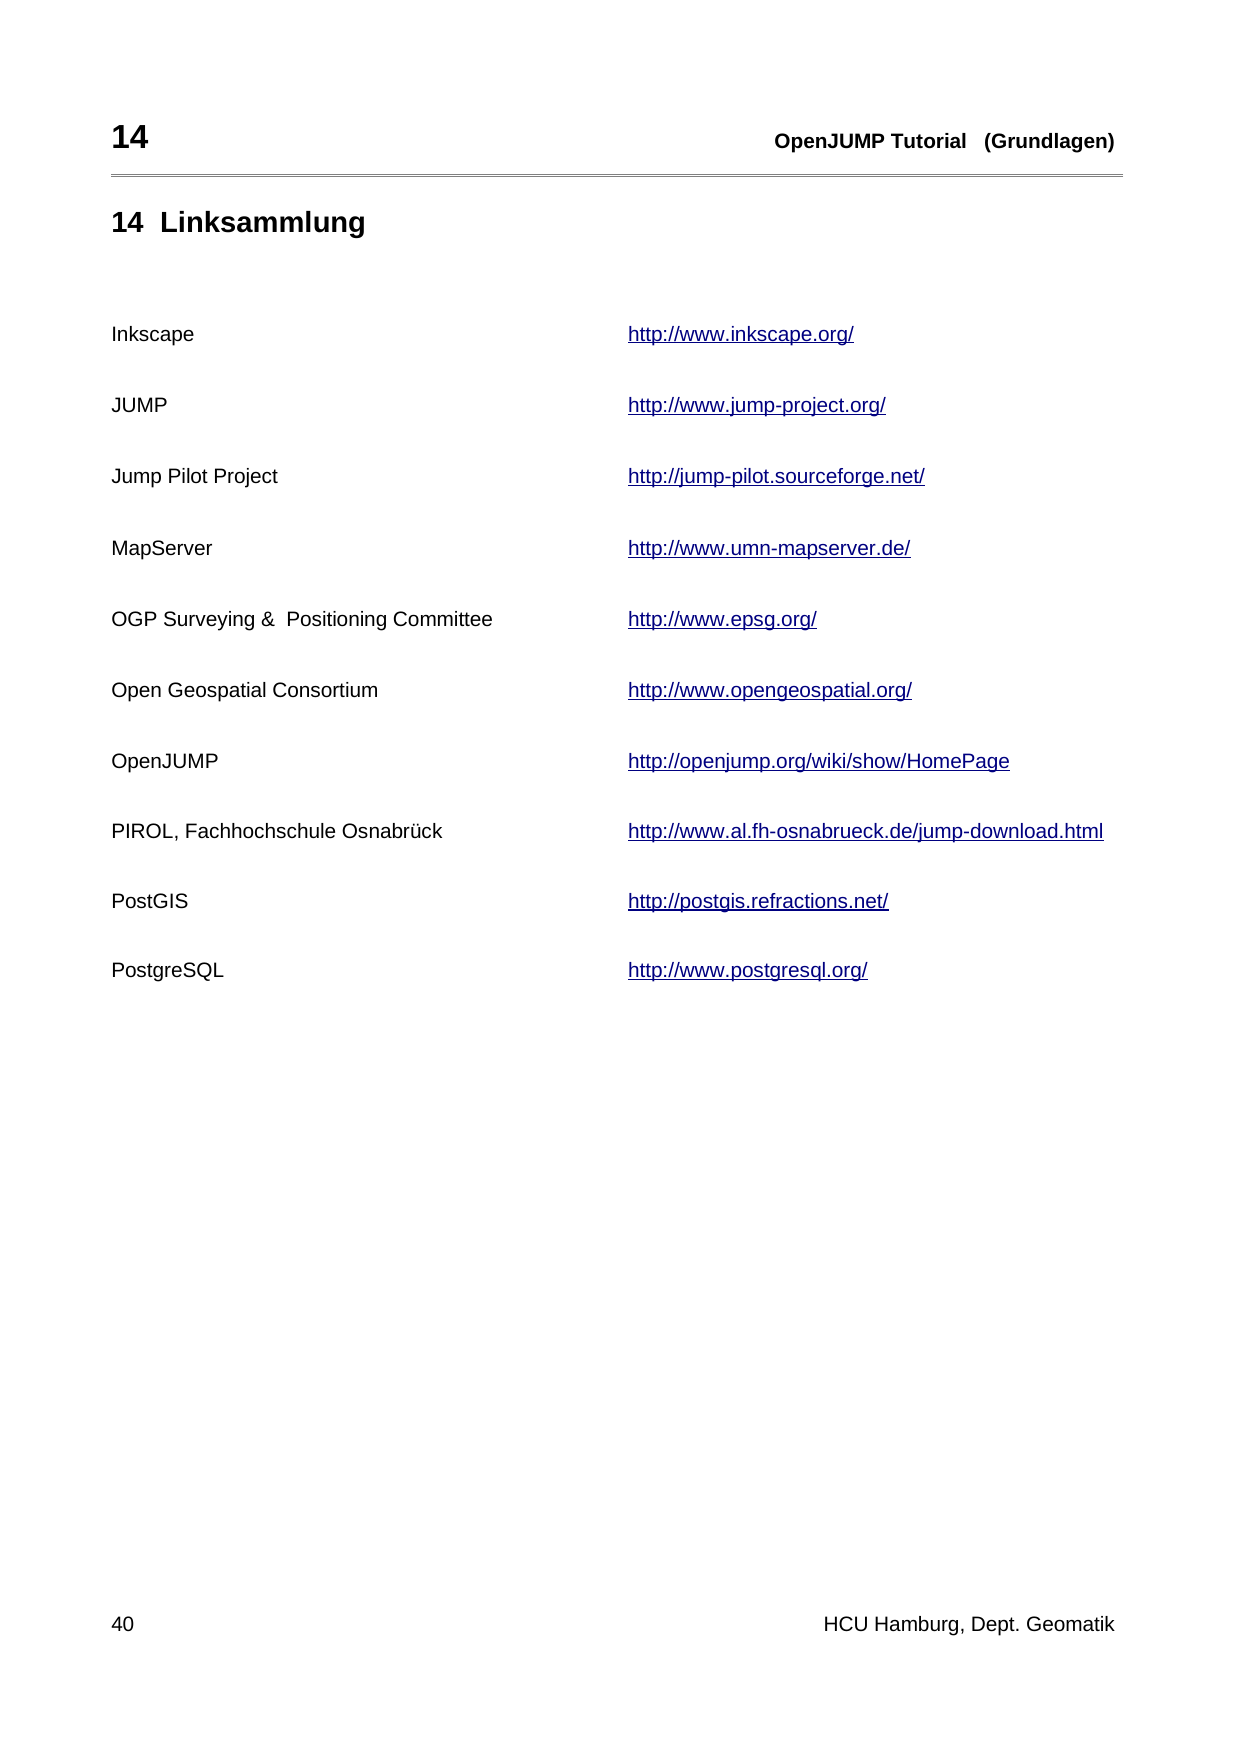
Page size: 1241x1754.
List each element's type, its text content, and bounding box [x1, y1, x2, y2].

text OpenJUMP http://openjump.org/wiki/show/HomePage [111, 750, 1123, 773]
text MapServer http://www.umn-mapserver.de/ [111, 537, 1123, 560]
text Open Geospatial Consortium http://www.opengeospatial.org/ [111, 679, 1123, 702]
text Inkscape http://www.inkscape.org/ [111, 322, 1123, 346]
text PIROL, Fachhochschule Osnabrück http://www.al.fh-osnabrueck.de/jump-download.html [111, 820, 1123, 843]
text JUMP http://www.jump-project.org/ [111, 394, 1123, 417]
text Jump Pilot Project http://jump-pilot.sourceforge.net/ [111, 465, 1123, 488]
text OGP Surveying & Positioning Committee http://www.epsg.org/ [111, 608, 1123, 631]
subtitle Linksammlung [111, 206, 1123, 238]
text PostgreSQL http://www.postgresql.org/ [111, 959, 1123, 982]
text PostGIS http://postgis.refractions.net/ [111, 889, 1123, 912]
